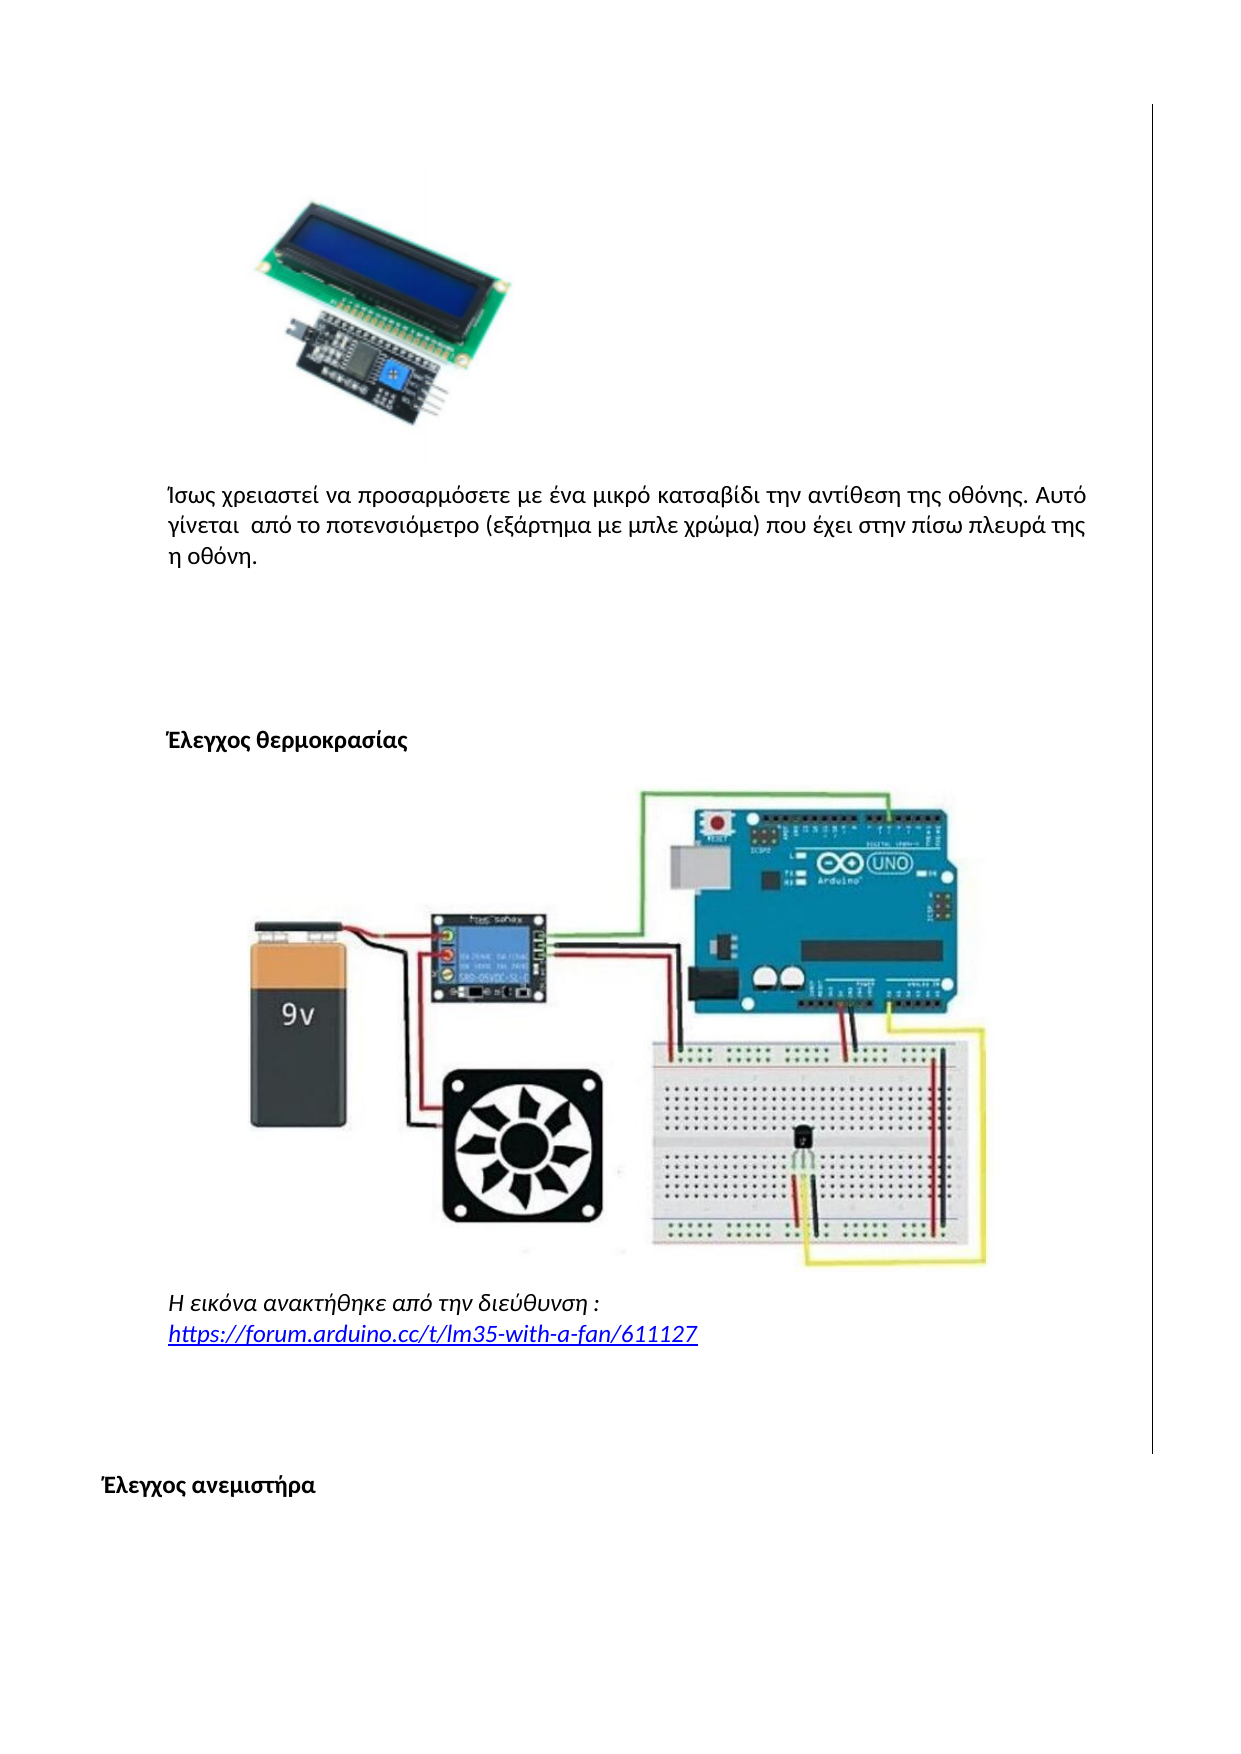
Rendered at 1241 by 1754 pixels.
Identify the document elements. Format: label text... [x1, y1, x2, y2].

text Έλεγχος θερμοκρασίας [103, 660, 1152, 706]
text Έλεγχος ανεμιστήρα [103, 1469, 1152, 1500]
text Η εικόνα ανακτήθηκε από την διεύθυνση : https://forum.arduino.cc/t/lm35-with-a-fan/611127 [103, 1223, 1152, 1299]
text Ίσως χρειαστεί να προσαρμόσετε με ένα μικρό κατσαβίδι την αντίθεση της οθόνης. Αυτό γίνεται από το ποτενσιόμετρο (εξάρτημα με μπλε χρώμα) που έχει στην πίσω πλευρά της η οθόνη. [103, 414, 1152, 521]
